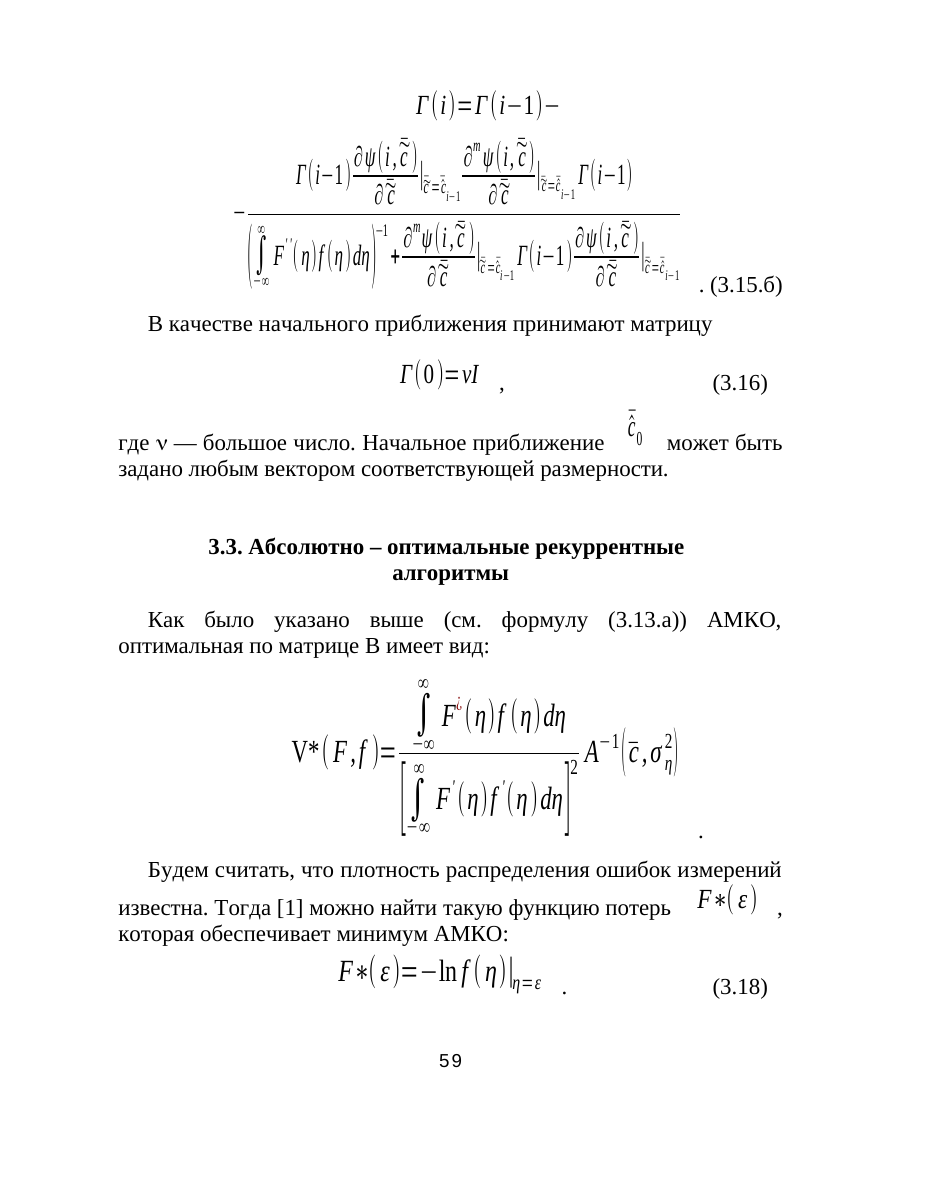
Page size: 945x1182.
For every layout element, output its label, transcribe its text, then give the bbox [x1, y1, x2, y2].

text В качестве начального приближения принимают матрицу [118, 310, 783, 337]
text Как было указано выше (см. формулу (3.13.а)) АМКО, оптимальная по матрице В имеет вид: [118, 606, 783, 659]
text где  — большое число. Начальное приближение может быть задано любым вектором соответствующей размерности. [118, 408, 783, 481]
text . (3.18) [118, 953, 783, 999]
text . [118, 680, 783, 843]
text . (3.15.б) [118, 134, 783, 298]
text , (3.16) [118, 357, 783, 396]
text 3.3. Абсолютно – оптимальные рекуррентные алгоритмы [118, 533, 783, 585]
text Будем считать, что плотность распределения ошибок измерений известна. Тогда [1] можно найти такую функцию потерь , которая обеспечивает минимум АМКО: [118, 856, 783, 947]
